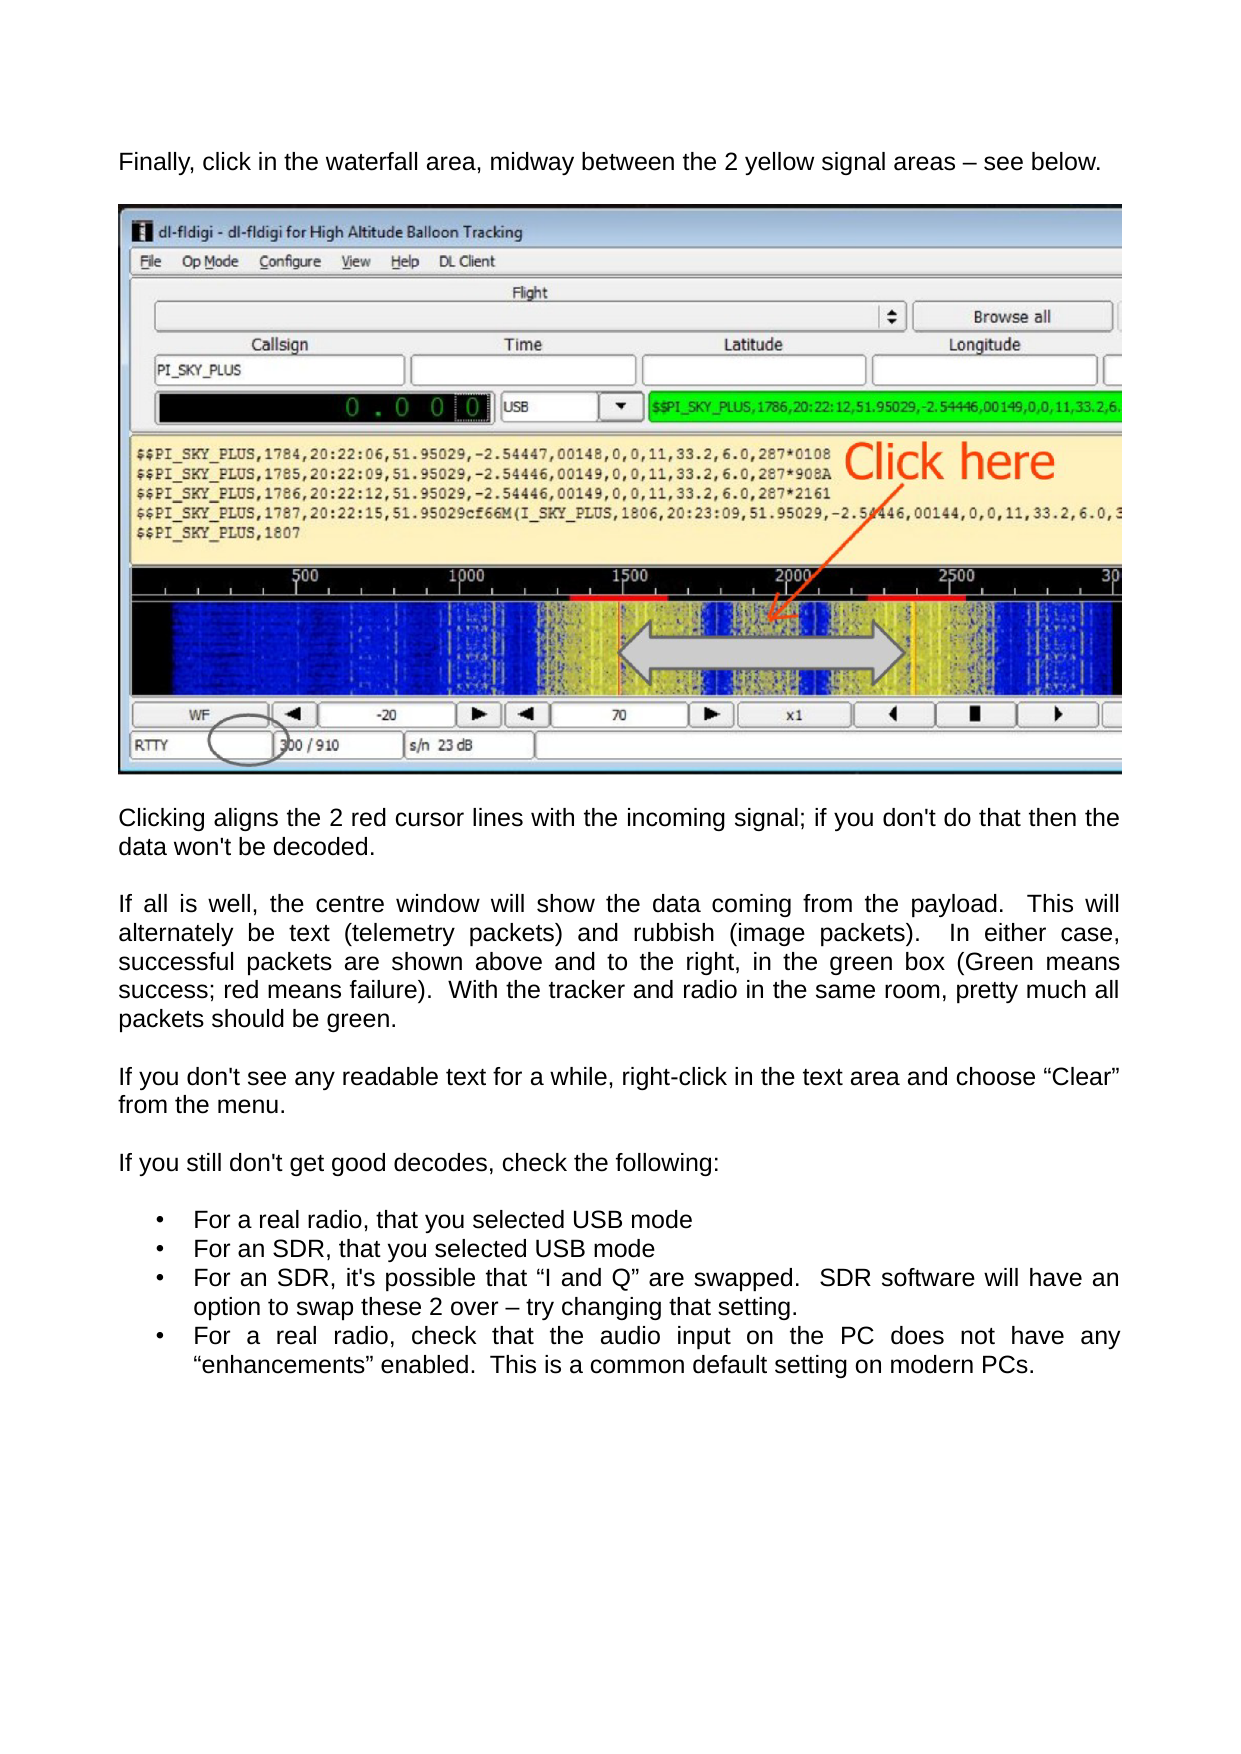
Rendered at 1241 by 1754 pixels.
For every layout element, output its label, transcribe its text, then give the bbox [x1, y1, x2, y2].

text If all is well, the centre window will show the data coming from the payload. This will alternately be text (telemetry packets) and rubbish (image packets). In either case, successful packets are shown above and to the right, in the green box (Green means success; red means failure). With the tracker and radio in the same room, pretty much all packets should be green. [118, 889, 1122, 1033]
list For an SDR, it's possible that “I and Q” are swapped. SDR software will have an option to swap these 2 over – try changing that setting. [156, 1263, 1122, 1321]
text If you still don't get good decodes, check the following: [118, 1148, 1122, 1177]
list For a real radio, that you selected USB mode [156, 1205, 1122, 1234]
list For an SDR, that you selected USB mode [156, 1234, 1122, 1263]
text Clicking aligns the 2 red cursor lines with the incoming signal; if you don't do that then the data won't be decoded. [118, 803, 1122, 860]
picture [118, 204, 1123, 775]
list For a real radio, check that the audio input on the PC does not have any “enhancements” enabled. This is a common default setting on modern PCs. [156, 1321, 1122, 1378]
text Finally, click in the waterfall area, midway between the 2 yellow signal areas – see below. [118, 147, 1122, 176]
text If you don't see any readable text for a while, right-click in the text area and choose “Clear” from the menu. [118, 1062, 1122, 1119]
